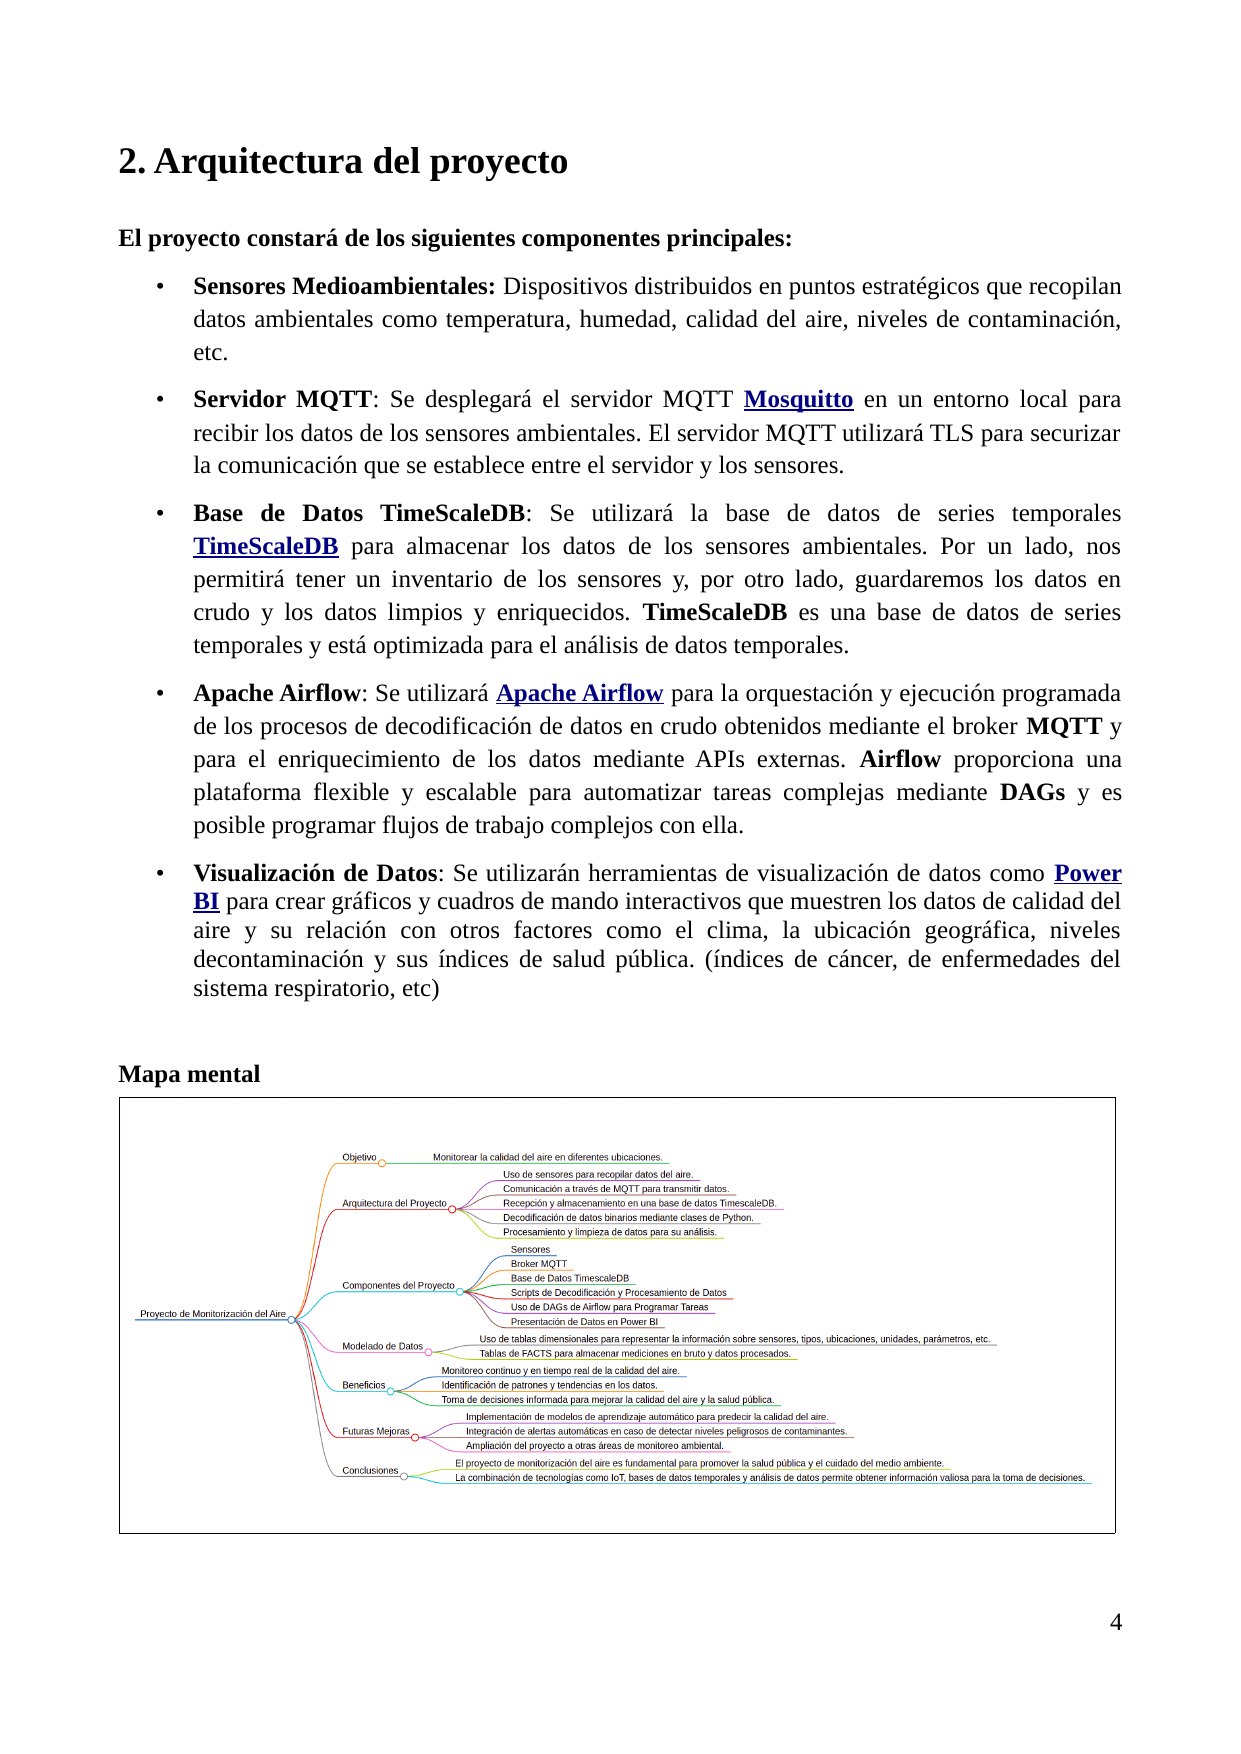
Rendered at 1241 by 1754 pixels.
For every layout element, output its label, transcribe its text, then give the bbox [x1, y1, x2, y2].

subtitle 2. Arquitectura del proyecto [118, 139, 1122, 182]
list Base de Datos TimeScaleDB: Se utilizará la base de datos de series temporales TimeScaleDB para almacenar los datos de los sensores ambientales. Por un lado, nos permitirá tener un inventario de los sensores y, por otro lado, guardaremos los datos en crudo y los datos limpios y enriquecidos. TimeScaleDB es una base de datos de series temporales y está optimizada para el análisis de datos temporales. [156, 498, 1122, 659]
list Apache Airflow: Se utilizará Apache Airflow para la orquestación y ejecución programada de los procesos de decodificación de datos en crudo obtenidos mediante el broker MQTT y para el enriquecimiento de los datos mediante APIs externas. Airflow proporciona una plataforma flexible y escalable para automatizar tareas complejas mediante DAGs y es posible programar flujos de trabajo complejos con ella. [156, 678, 1122, 839]
list Servidor MQTT: Se desplegará el servidor MQTT Mosquitto en un entorno local para recibir los datos de los sensores ambientales. El servidor MQTT utilizará TLS para securizar la comunicación que se establece entre el servidor y los sensores. [156, 384, 1122, 479]
list Visualización de Datos: Se utilizarán herramientas de visualización de datos como Power BI para crear gráficos y cuadros de mando interactivos que muestren los datos de calidad del aire y su relación con otros factores como el clima, la ubicación geográfica, niveles decontaminación y sus índices de salud pública. (índices de cáncer, de enfermedades del sistema respiratorio, etc) [156, 858, 1122, 1001]
picture [122, 1099, 1112, 1530]
text El proyecto constará de los siguientes componentes principales: [118, 223, 1122, 252]
text Mapa mental [118, 1059, 1122, 1088]
list Sensores Medioambientales: Dispositivos distribuidos en puntos estratégicos que recopilan datos ambientales como temperatura, humedad, calidad del aire, niveles de contaminación, etc. [156, 271, 1122, 366]
text [120, 1098, 1115, 1533]
